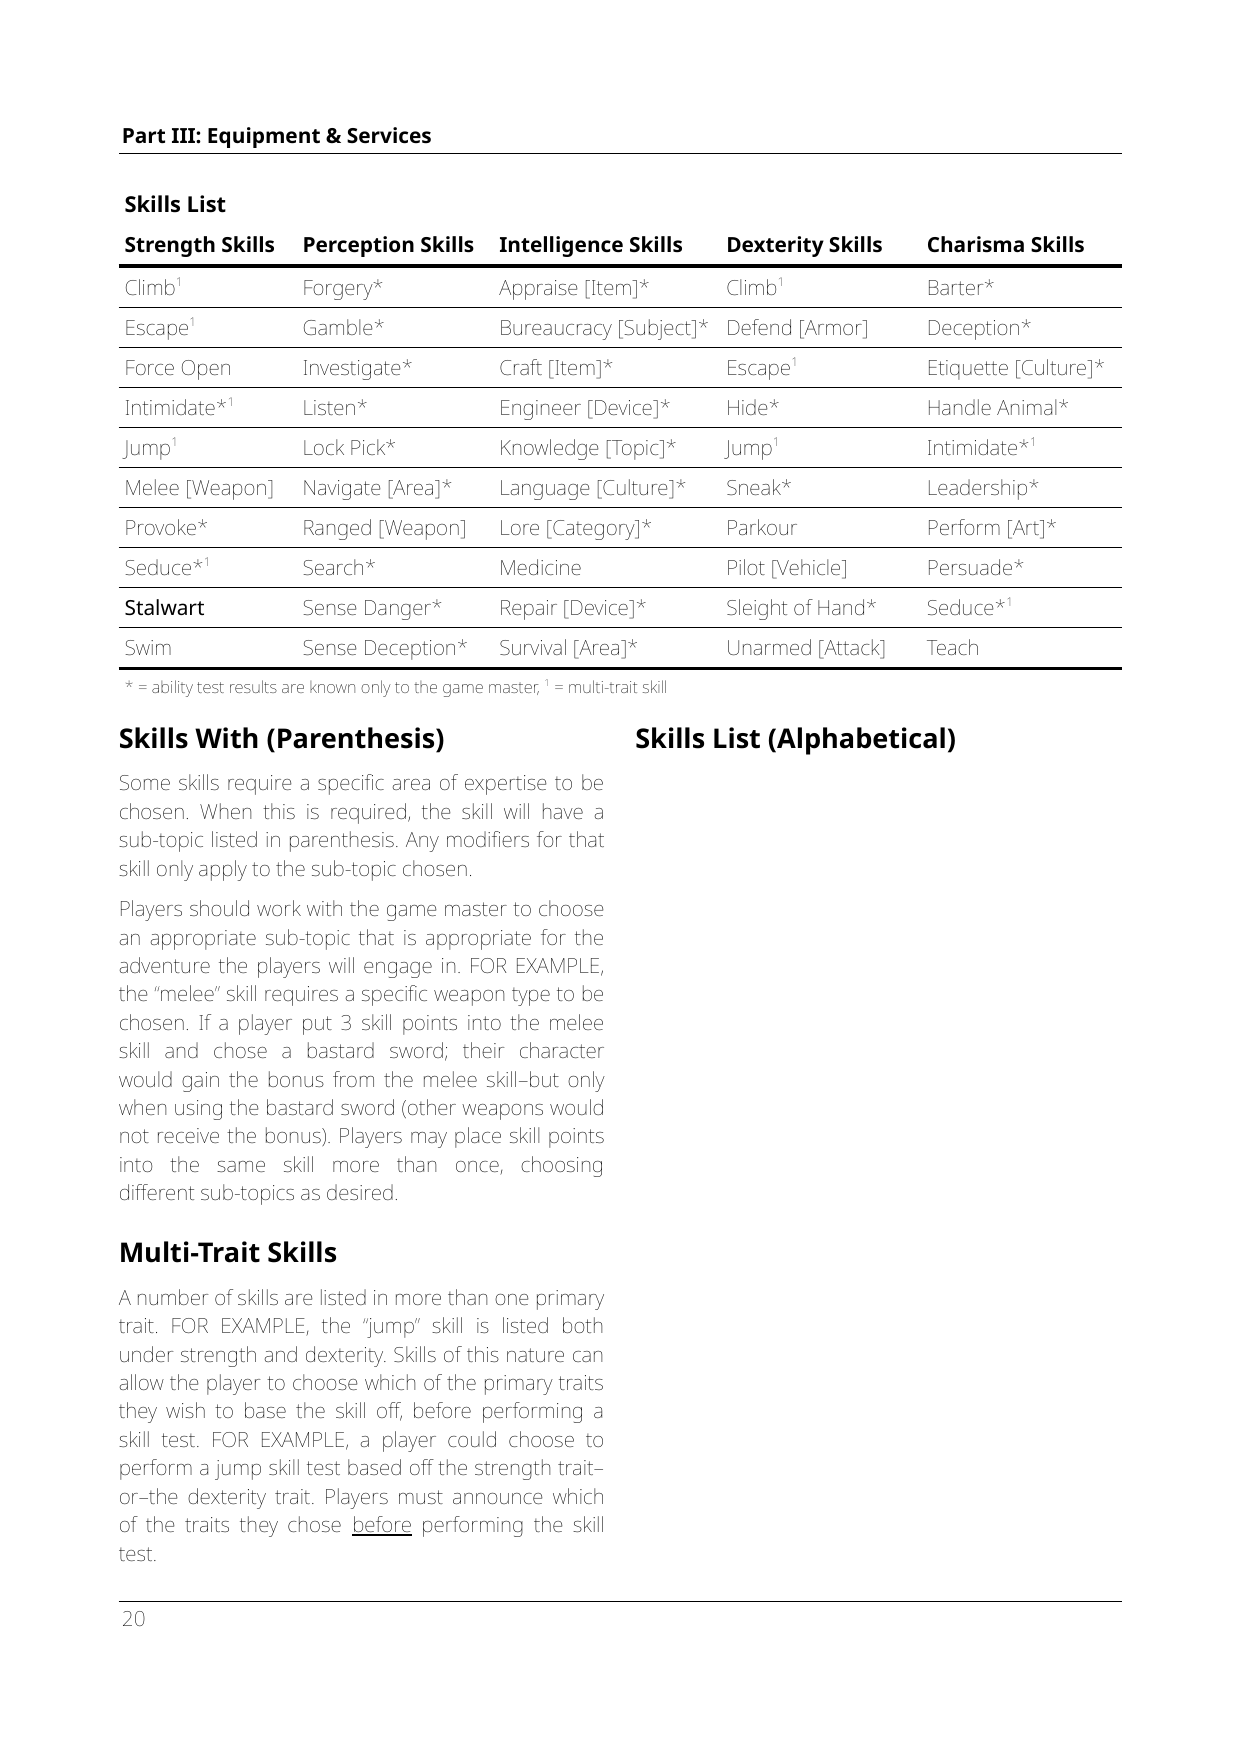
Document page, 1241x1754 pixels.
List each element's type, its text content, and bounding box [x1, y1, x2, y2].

table_cell Sleight of Hand* [720, 588, 921, 627]
table_cell Sense Danger* [297, 588, 493, 627]
table_cell Unarmed [Attack] [720, 628, 921, 667]
table_cell Melee [Weapon] [119, 468, 297, 507]
table_cell Intimidate*1 [119, 388, 297, 427]
table_cell Persuade* [921, 548, 1122, 587]
table_cell Bureaucracy [Subject]* [494, 308, 720, 347]
table_cell Dexterity Skills [720, 224, 921, 264]
table_cell Intimidate*1 [921, 428, 1122, 467]
table_cell Jump1 [119, 428, 297, 467]
table_cell Knowledge [Topic]* [494, 428, 720, 467]
table_cell Etiquette [Culture]* [921, 348, 1122, 387]
table_cell Defend [Armor] [720, 308, 921, 347]
table_cell Intelligence Skills [494, 224, 720, 264]
table_cell Barter* [921, 268, 1122, 307]
table_cell Gamble* [297, 308, 493, 347]
table_cell Listen* [297, 388, 493, 427]
table_cell Strength Skills [119, 224, 297, 264]
table_cell Perception Skills [297, 224, 493, 264]
table_cell Charisma Skills [921, 224, 1122, 264]
table_header Skills List [119, 183, 1122, 224]
table_cell Climb1 [720, 268, 921, 307]
table_cell Repair [Device]* [494, 588, 720, 627]
table_cell Craft [Item]* [494, 348, 720, 387]
text Players should work with the game master to choose an appropriate sub-topic that is appropriate for the adventure the players will engage in. FOR EXAMPLE, the “melee” skill requires a specific weapon type to be chosen. If a player put 3 skill points into the melee skill and chose a bastard sword; their character would gain the bonus from the melee skill–but only when using the bastard sword (other weapons would not receive the bonus). Players may place skill points into the same skill more than once, choosing different sub-topics as desired. [118, 894, 605, 1207]
table_cell Swim [119, 628, 297, 667]
table_cell Perform [Art]* [921, 508, 1122, 547]
text Some skills require a specific area of expertise to be chosen. When this is required, the skill will have a sub-topic listed in parenthesis. Any modifiers for that skill only apply to the sub-topic chosen. [118, 768, 605, 882]
table_cell Survival [Area]* [494, 628, 720, 667]
table_cell Search* [297, 548, 493, 587]
table_cell Sneak* [720, 468, 921, 507]
table_cell Medicine [494, 548, 720, 587]
table_cell Lore [Category]* [494, 508, 720, 547]
table_cell Sense Deception* [297, 628, 493, 667]
table_cell Engineer [Device]* [494, 388, 720, 427]
text Skills With (Parenthesis) [118, 719, 605, 756]
table_cell Provoke* [119, 508, 297, 547]
table_cell Lock Pick* [297, 428, 493, 467]
table_cell Leadership* [921, 468, 1122, 507]
text Skills List (Alphabetical) [635, 719, 1122, 756]
table_cell Handle Animal* [921, 388, 1122, 427]
table_cell Forgery* [297, 268, 493, 307]
table_cell Pilot [Vehicle] [720, 548, 921, 587]
text A number of skills are listed in more than one primary trait. FOR EXAMPLE, the “jump” skill is listed both under strength and dexterity. Skills of this nature can allow the player to choose which of the primary traits they wish to base the skill off, before performing a skill test. FOR EXAMPLE, a player could choose to perform a jump skill test based off the strength trait–or–the dexterity trait. Players must announce which of the traits they chose before performing the skill test. [118, 1283, 605, 1567]
table_cell Seduce*1 [921, 588, 1122, 627]
table_cell Escape1 [720, 348, 921, 387]
table_cell Force Open [119, 348, 297, 387]
table_cell Hide* [720, 388, 921, 427]
table_cell Navigate [Area]* [297, 468, 493, 507]
table_cell * = ability test results are known only to the game master, 1 = multi-trait skill [119, 670, 1122, 704]
table_cell Language [Culture]* [494, 468, 720, 507]
table_cell Investigate* [297, 348, 493, 387]
table_cell Seduce*1 [119, 548, 297, 587]
table_cell Climb1 [119, 268, 297, 307]
table_cell Parkour [720, 508, 921, 547]
table_cell Jump1 [720, 428, 921, 467]
table_cell Deception* [921, 308, 1122, 347]
table_cell Teach [921, 628, 1122, 667]
table_cell Appraise [Item]* [494, 268, 720, 307]
table_cell Stalwart [119, 588, 297, 627]
text Multi-Trait Skills [118, 1234, 605, 1271]
table_cell Escape1 [119, 308, 297, 347]
table_cell Ranged [Weapon] [297, 508, 493, 547]
